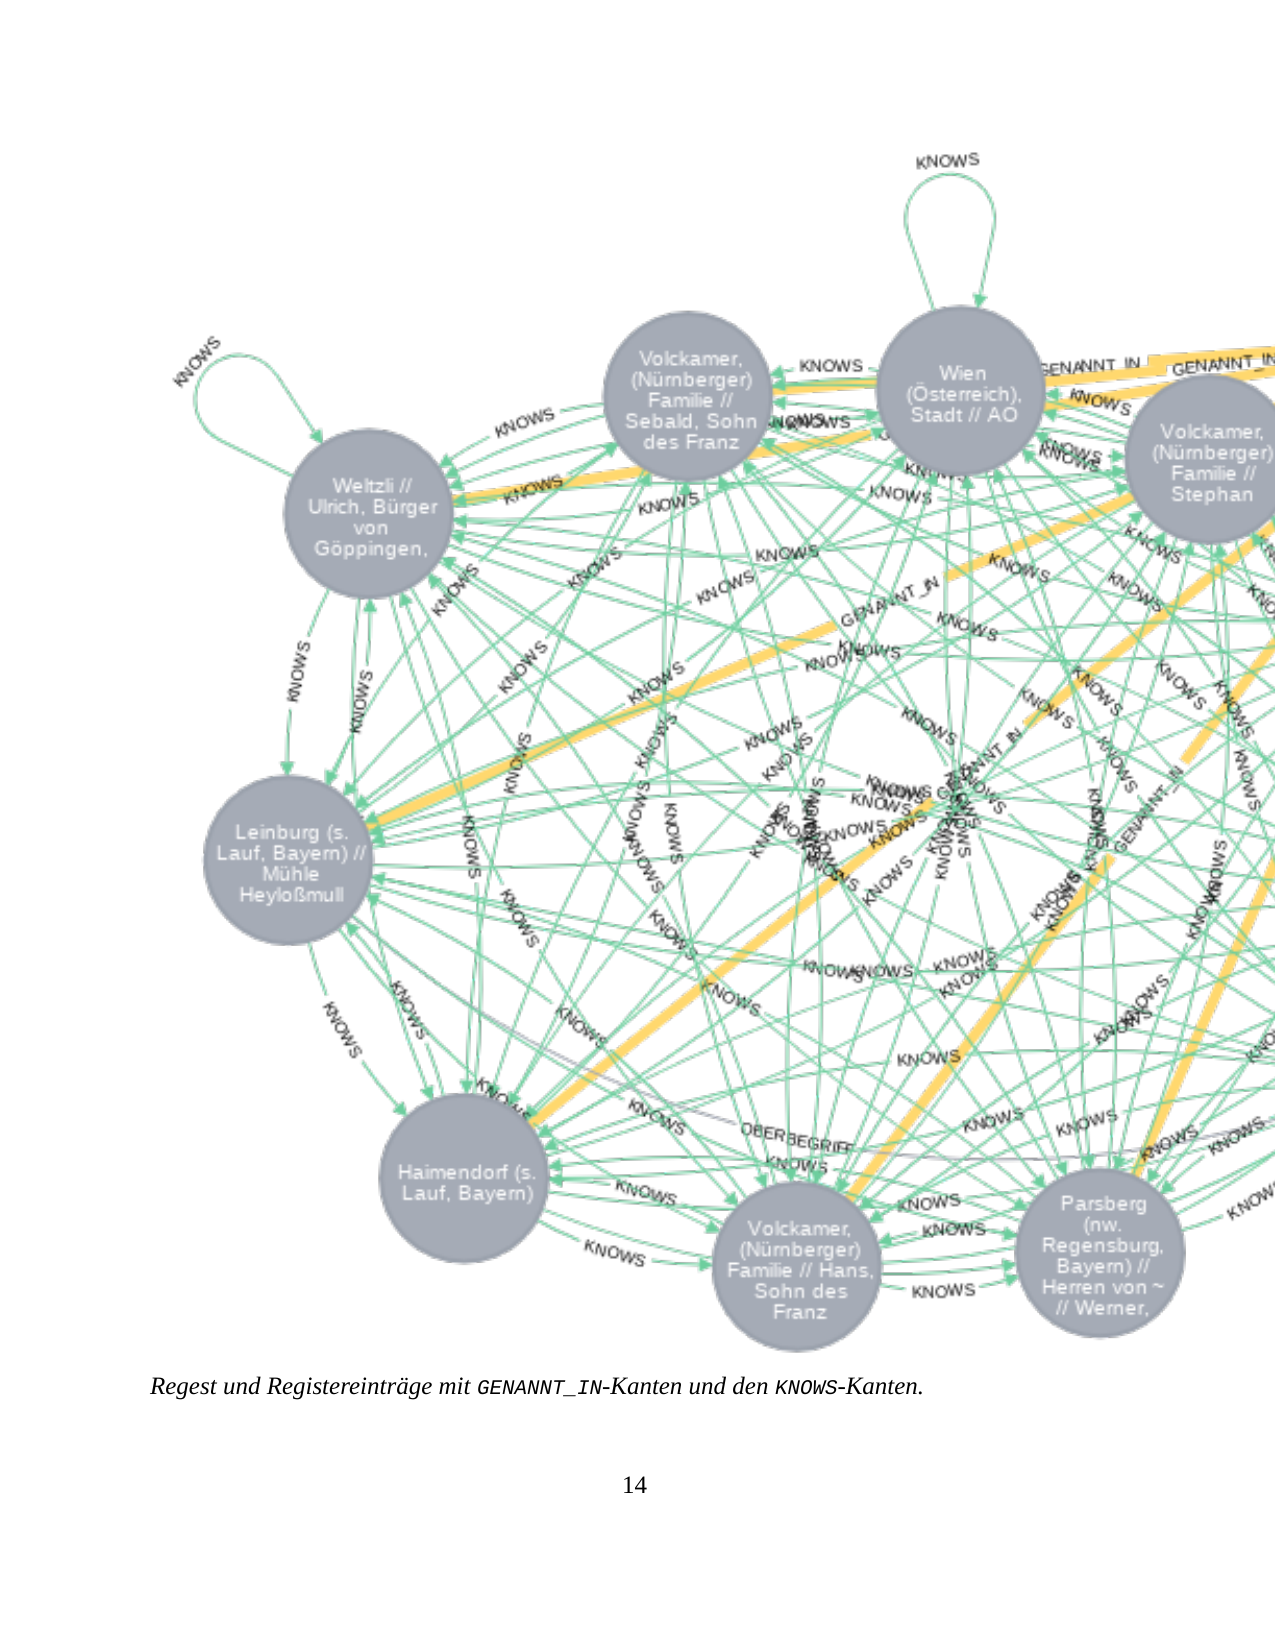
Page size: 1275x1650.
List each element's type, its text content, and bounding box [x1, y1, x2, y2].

picture [150, 150, 1275, 1359]
text Regest und Registereinträge mit GENANNT_IN-Kanten und den KNOWS-Kanten. [150, 1371, 1125, 1400]
